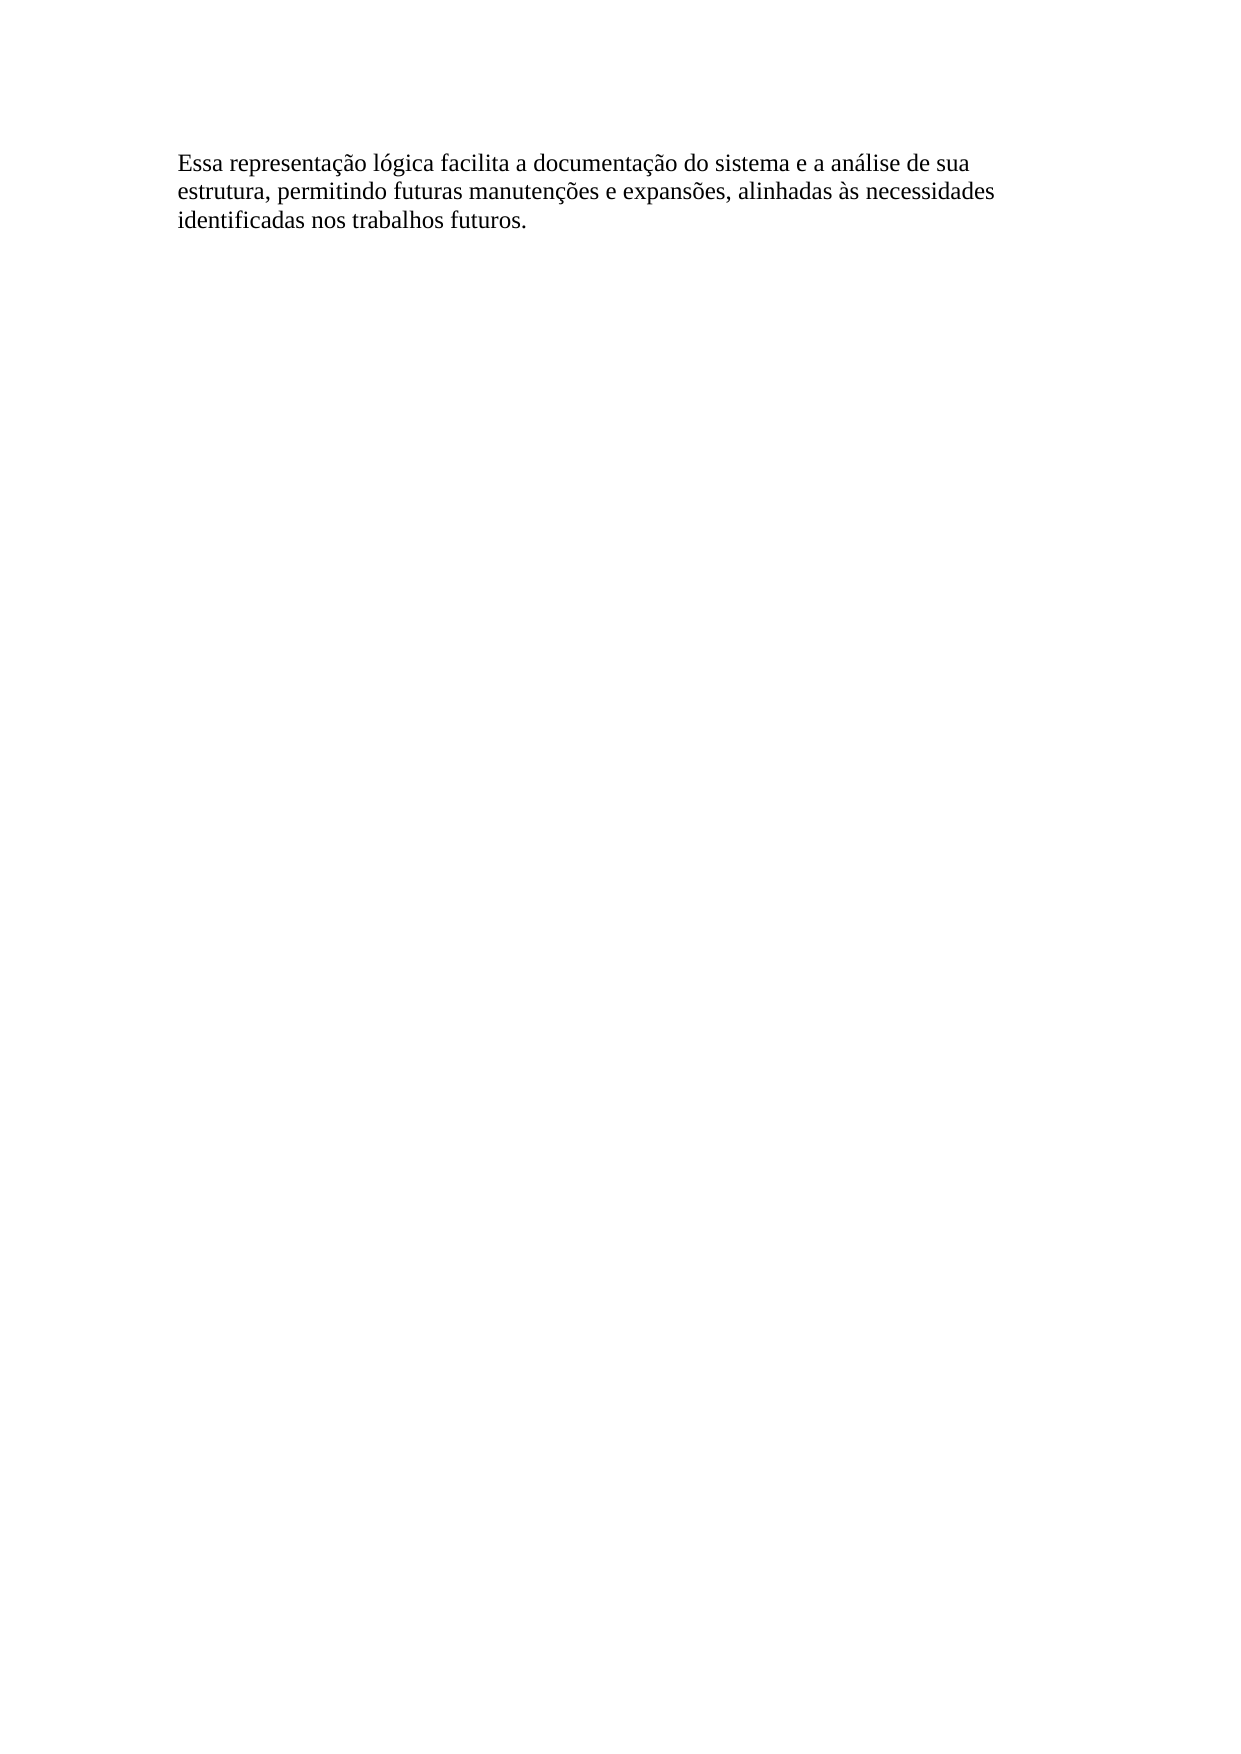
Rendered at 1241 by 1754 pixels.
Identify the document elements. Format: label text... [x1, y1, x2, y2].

text Essa representação lógica facilita a documentação do sistema e a análise de sua estrutura, permitindo futuras manutenções e expansões, alinhadas às necessidades identificadas nos trabalhos futuros. [177, 148, 1063, 234]
